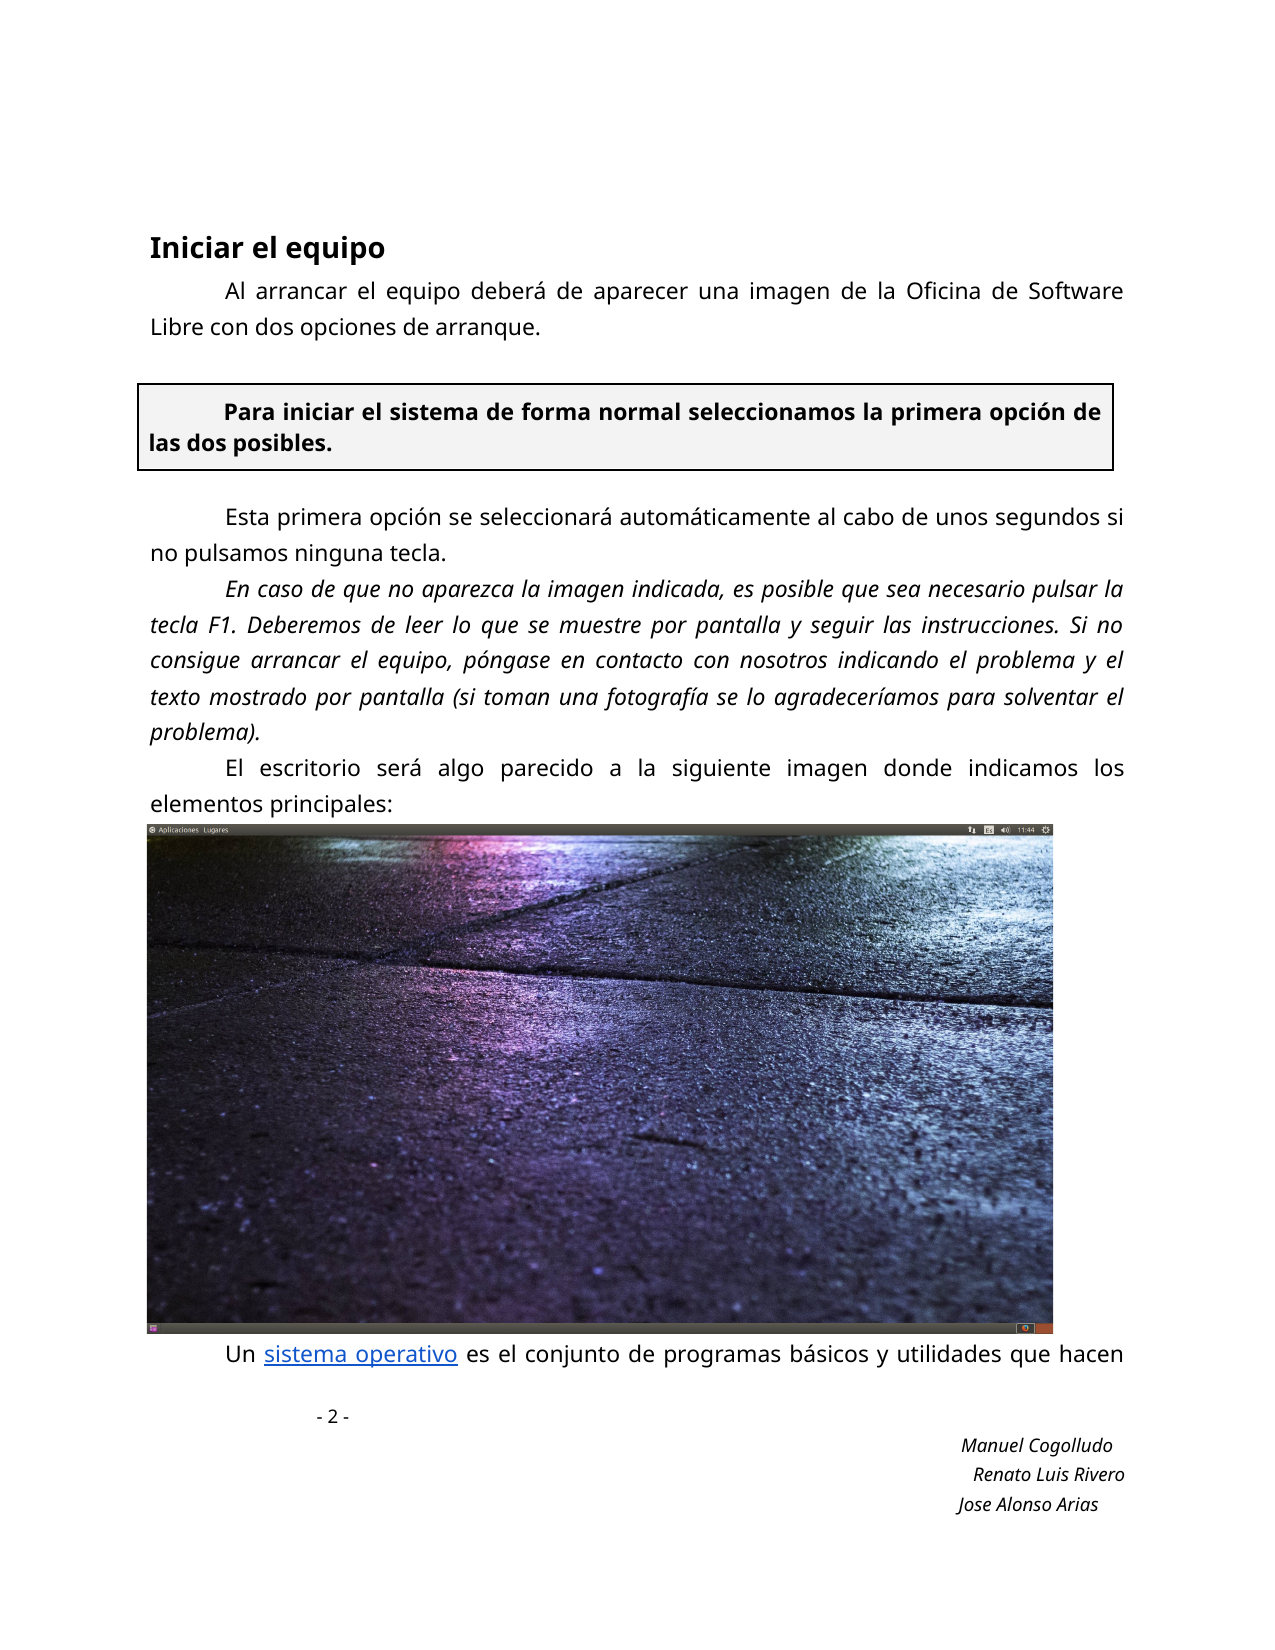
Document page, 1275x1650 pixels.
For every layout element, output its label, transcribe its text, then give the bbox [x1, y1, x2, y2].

subtitle Iniciar el equipo [150, 227, 1125, 267]
text Al arrancar el equipo deberá de aparecer una imagen de la Oficina de Software Libre con dos opciones de arranque. [150, 275, 1125, 342]
text Un sistema operativo es el conjunto de programas básicos y utilidades que hacen [150, 1338, 1125, 1369]
text Esta primera opción se seleccionará automáticamente al cabo de unos segundos si no pulsamos ninguna tecla. [150, 501, 1125, 568]
table_header Para iniciar el sistema de forma normal seleccionamos la primera opción de las dos posibles. [139, 385, 1112, 468]
text En caso de que no aparezca la imagen indicada, es posible que sea necesario pulsar la tecla F1. Deberemos de leer lo que se muestre por pantalla y seguir las instrucciones. Si no consigue arrancar el equipo, póngase en contacto con nosotros indicando el problema y el texto mostrado por pantalla (si toman una fotografía se lo agradeceríamos para solventar el problema). [150, 573, 1125, 748]
picture [146, 824, 1054, 1334]
text El escritorio será algo parecido a la siguiente imagen donde indicamos los elementos principales: [150, 752, 1125, 819]
